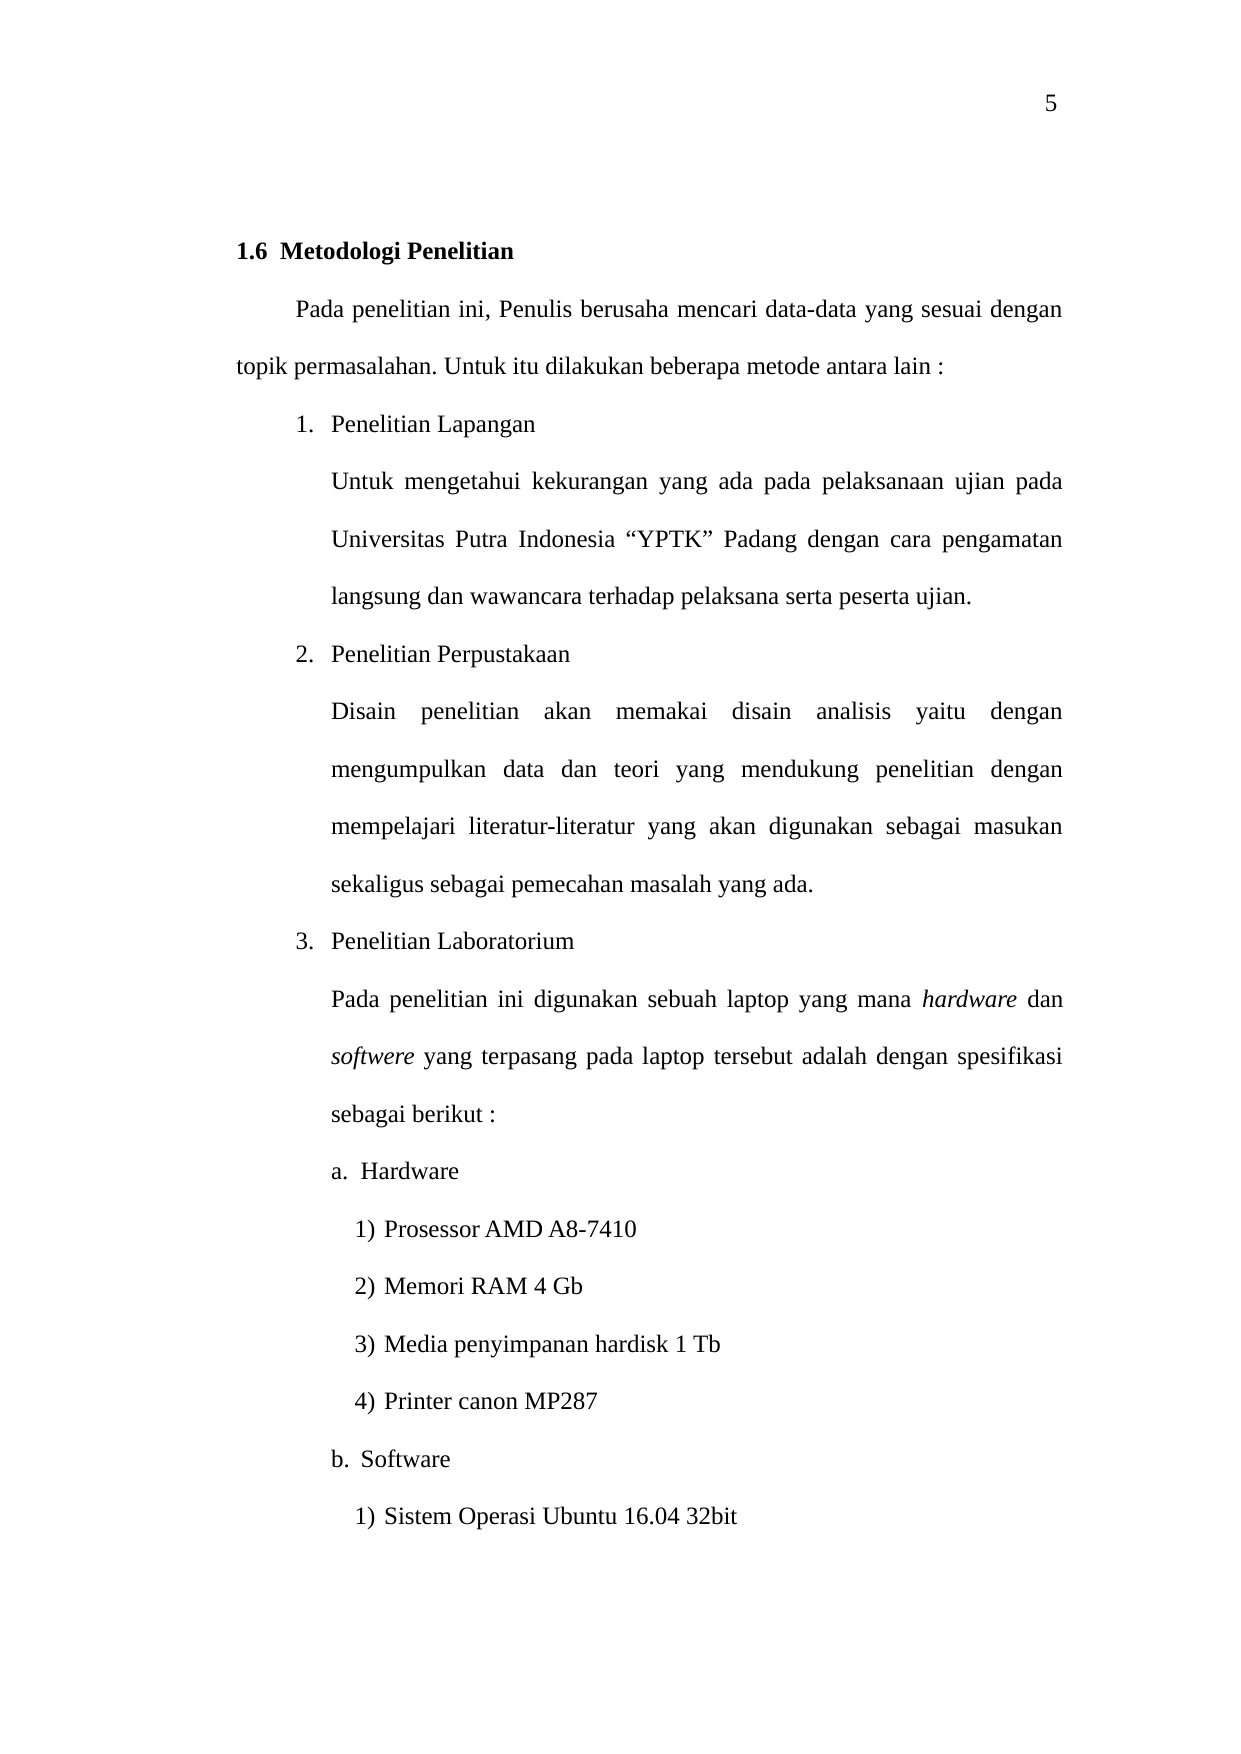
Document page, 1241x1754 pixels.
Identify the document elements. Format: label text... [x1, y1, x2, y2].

list Media penyimpanan hardisk 1 Tb [354, 1329, 1063, 1357]
list Sistem Operasi Ubuntu 16.04 32bit [354, 1501, 1063, 1530]
list Penelitian Laboratorium [295, 926, 1063, 955]
list Untuk mengetahui kekurangan yang ada pada pelaksanaan ujian pada Universitas Putra Indonesia “YPTK” Padang dengan cara pengamatan langsung dan wawancara terhadap pelaksana serta peserta ujian. [295, 466, 1063, 610]
list Printer canon MP287 [354, 1386, 1063, 1415]
text Pada penelitian ini, Penulis berusaha mencari data-data yang sesuai dengan topik permasalahan. Untuk itu dilakukan beberapa metode antara lain : [236, 294, 1063, 380]
list Penelitian Perpustakaan [295, 639, 1063, 667]
list Penelitian Lapangan [295, 409, 1063, 437]
list Disain penelitian akan memakai disain analisis yaitu dengan mengumpulkan data dan teori yang mendukung penelitian dengan mempelajari literatur-literatur yang akan digunakan sebagai masukan sekaligus sebagai pemecahan masalah yang ada. [295, 696, 1063, 897]
subtitle Metodologi Penelitian [236, 236, 1063, 265]
list Pada penelitian ini digunakan sebuah laptop yang mana hardware dan softwere yang terpasang pada laptop tersebut adalah dengan spesifikasi sebagai berikut : [295, 984, 1063, 1127]
list Memori RAM 4 Gb [354, 1271, 1063, 1300]
list Software [331, 1444, 1063, 1472]
list Prosessor AMD A8-7410 [354, 1214, 1063, 1242]
list Hardware [331, 1156, 1063, 1185]
